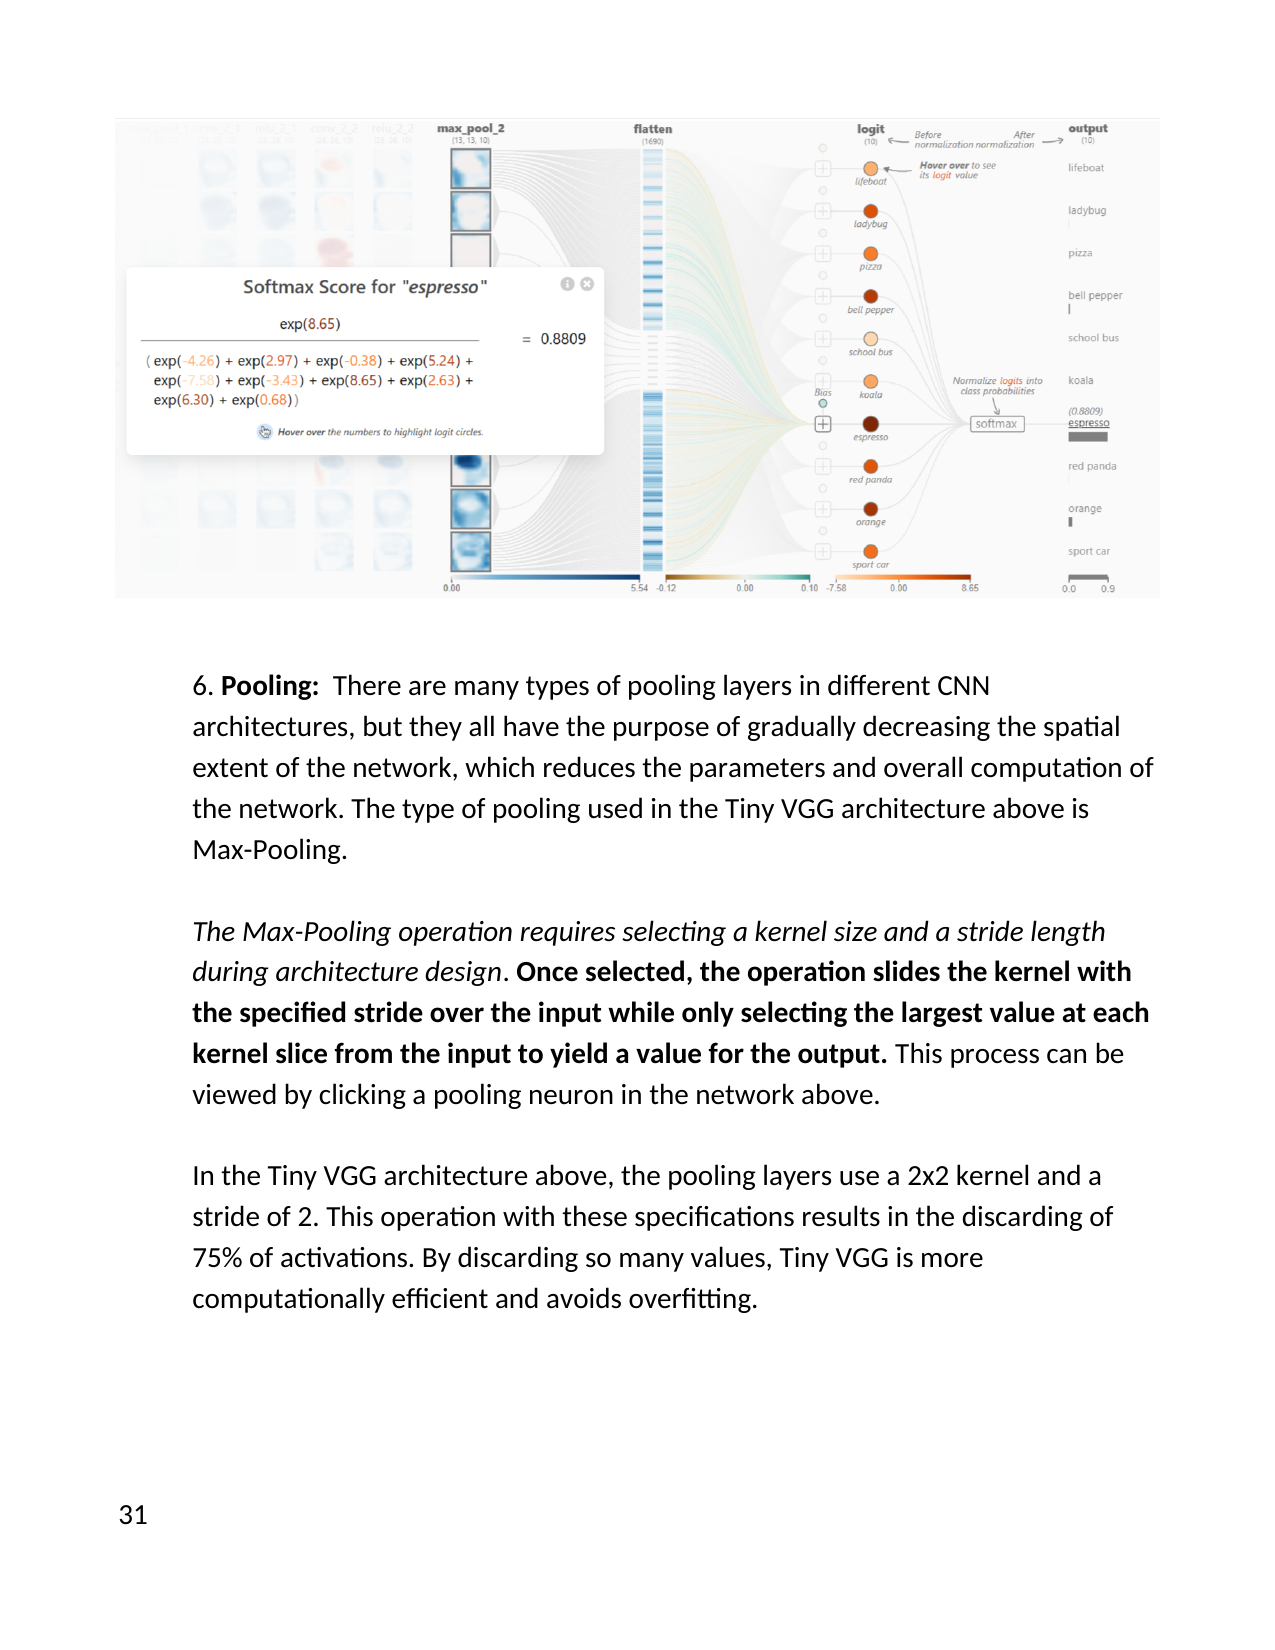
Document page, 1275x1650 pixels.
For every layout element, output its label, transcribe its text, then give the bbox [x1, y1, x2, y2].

text In the Tiny VGG architecture above, the pooling layers use a 2x2 kernel and a stride of 2. This operation with these specifications results in the discarding of 75% of activations. By discarding so many values, Tiny VGG is more computationally efficient and avoids overfitting. [192, 1157, 1157, 1316]
picture [115, 118, 1160, 600]
text The Max-Pooling operation requires selecting a kernel size and a stride length during architecture design. Once selected, the operation slides the kernel with the specified stride over the input while only selecting the largest value at each kernel slice from the input to yield a value for the output. This process can be viewed by clicking a pooling neuron in the network above. [192, 913, 1157, 1112]
text 6. Pooling: There are many types of pooling layers in different CNN architectures, but they all have the purpose of gradually decreasing the spatial extent of the network, which reduces the parameters and overall computation of the network. The type of pooling used in the Tiny VGG architecture above is Max-Pooling. [192, 667, 1157, 866]
